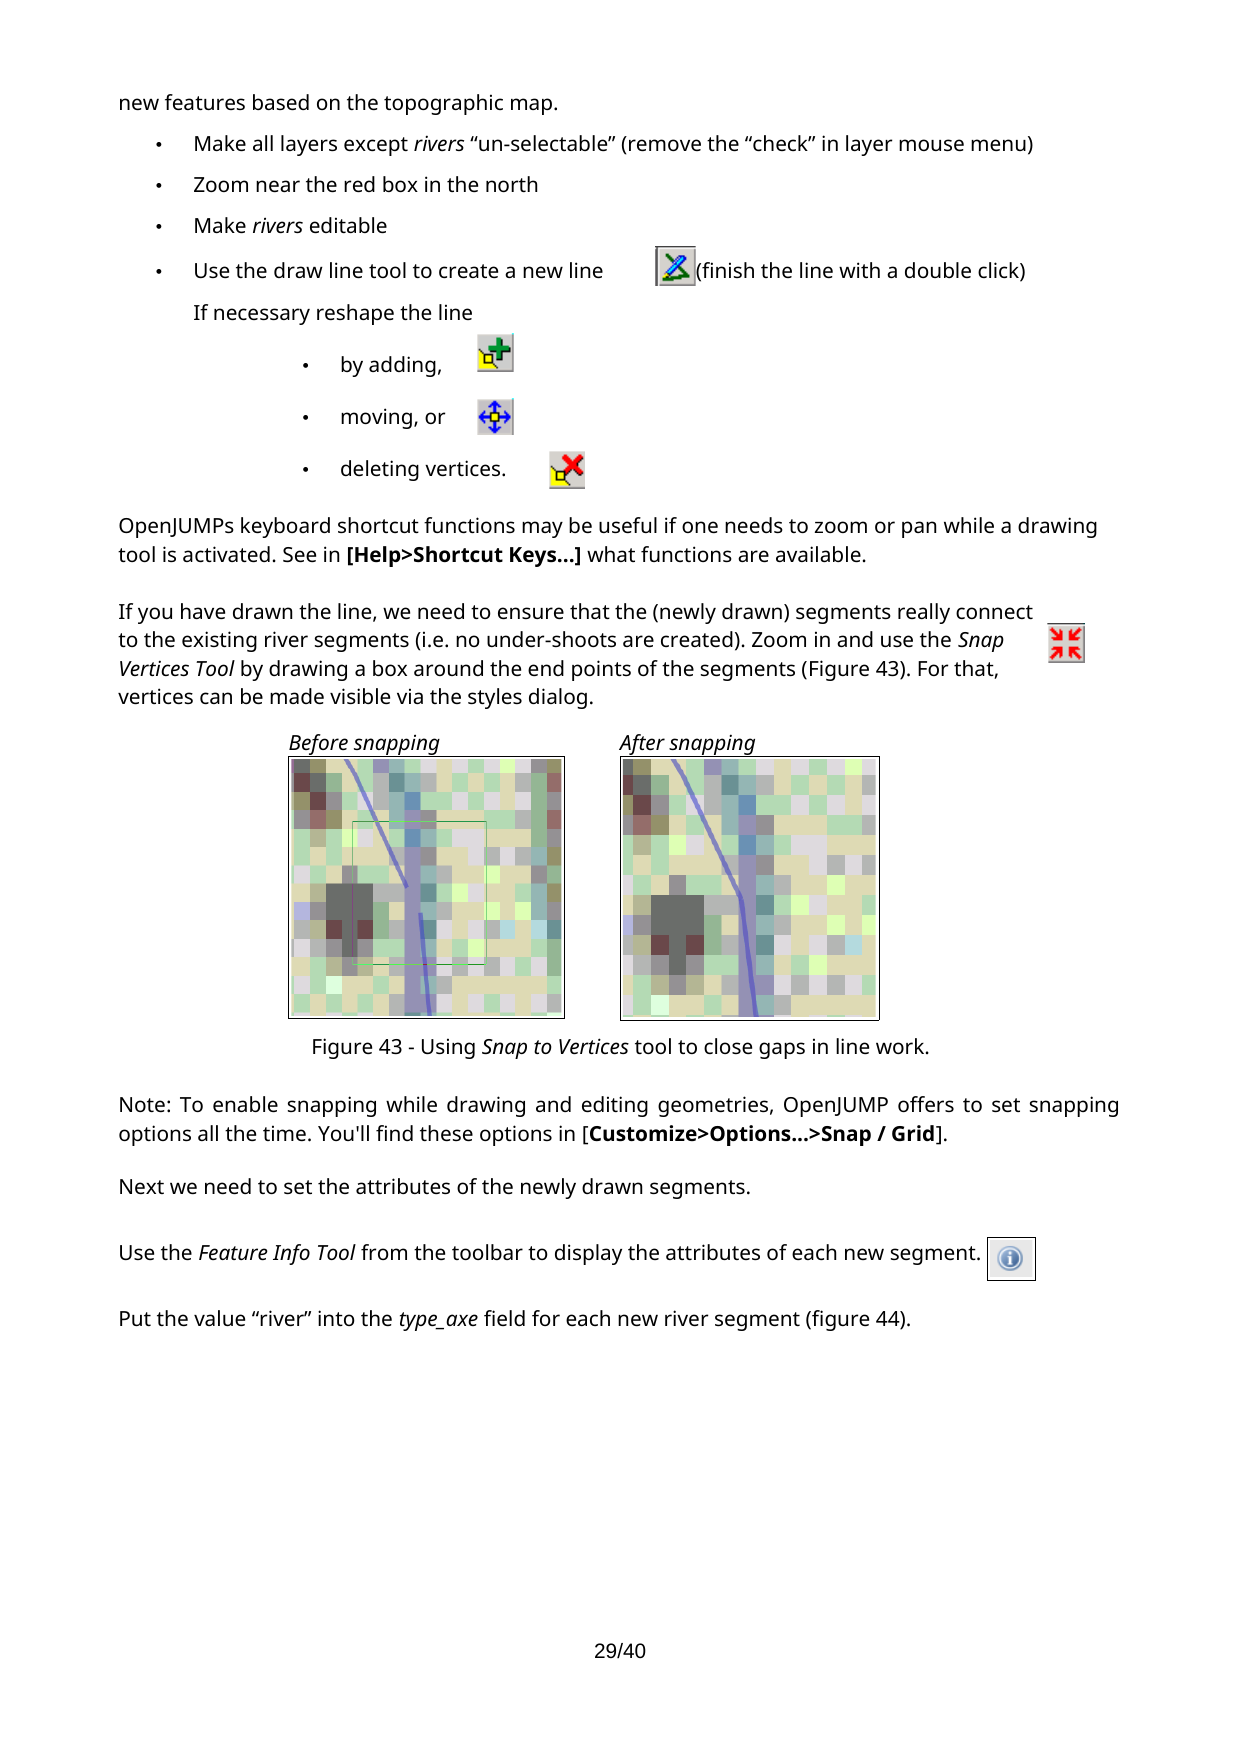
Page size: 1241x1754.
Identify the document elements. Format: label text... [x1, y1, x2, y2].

picture [476, 398, 514, 435]
list Make rivers editable [156, 211, 1122, 239]
text [1036, 1238, 1122, 1267]
list [585, 454, 1122, 483]
text Note: To enable snapping while drawing and editing geometries, OpenJUMP offers to set snapping options all the time. You'll find these options in [Customize>Options...>Snap / Grid]. [118, 1090, 1122, 1147]
text OpenJUMPs keyboard shortcut functions may be useful if one needs to zoom or pan while a drawing tool is activated. See in [Help>Shortcut Keys...] what functions are available. [118, 511, 1122, 568]
list [514, 402, 1122, 431]
picture [291, 759, 562, 1016]
text Put the value “river” into the type_axe field for each new river segment (figure 44). [118, 1304, 1122, 1332]
list by adding, [302, 350, 1122, 379]
text Use the Feature Info Tool from the toolbar to display the attributes of each new segment. [118, 1238, 987, 1267]
table_header [938, 728, 1123, 1020]
text [988, 1238, 1035, 1280]
picture [655, 246, 696, 286]
list If necessary reshape the line [156, 298, 1122, 327]
table_header [118, 728, 288, 1020]
table_header Before snapping [288, 728, 620, 1020]
list deleting vertices. [302, 454, 548, 483]
list Zoom near the red box in the north [156, 170, 1122, 199]
table_header After snapping [620, 728, 938, 1020]
picture [548, 450, 585, 489]
text Next we need to set the attributes of the newly drawn segments. [118, 1172, 1122, 1201]
text If you have drawn the line, we need to ensure that the (newly drawn) segments really connect to the existing river segments (i.e. no under-shoots are created). Zoom in and use the Snap Vertices Tool by drawing a box around the end points of the segments (Figure 43). For that, vertices can be made visible via the styles dialog. [118, 597, 1122, 711]
picture [622, 759, 876, 1017]
list Use the draw line tool to create a new line [156, 252, 655, 286]
picture [1047, 623, 1085, 663]
list moving, or [302, 402, 476, 431]
list Make all layers except rivers “un-selectable” (remove the “check” in layer mouse menu) [156, 129, 1122, 158]
picture [476, 333, 514, 372]
picture [990, 1240, 1033, 1277]
list (finish the line with a double click) [696, 252, 1122, 286]
table_cell Figure 43 - Using Snap to Vertices tool to close gaps in line work. [118, 1020, 1123, 1073]
text new features based on the topographic map. [118, 88, 1122, 117]
